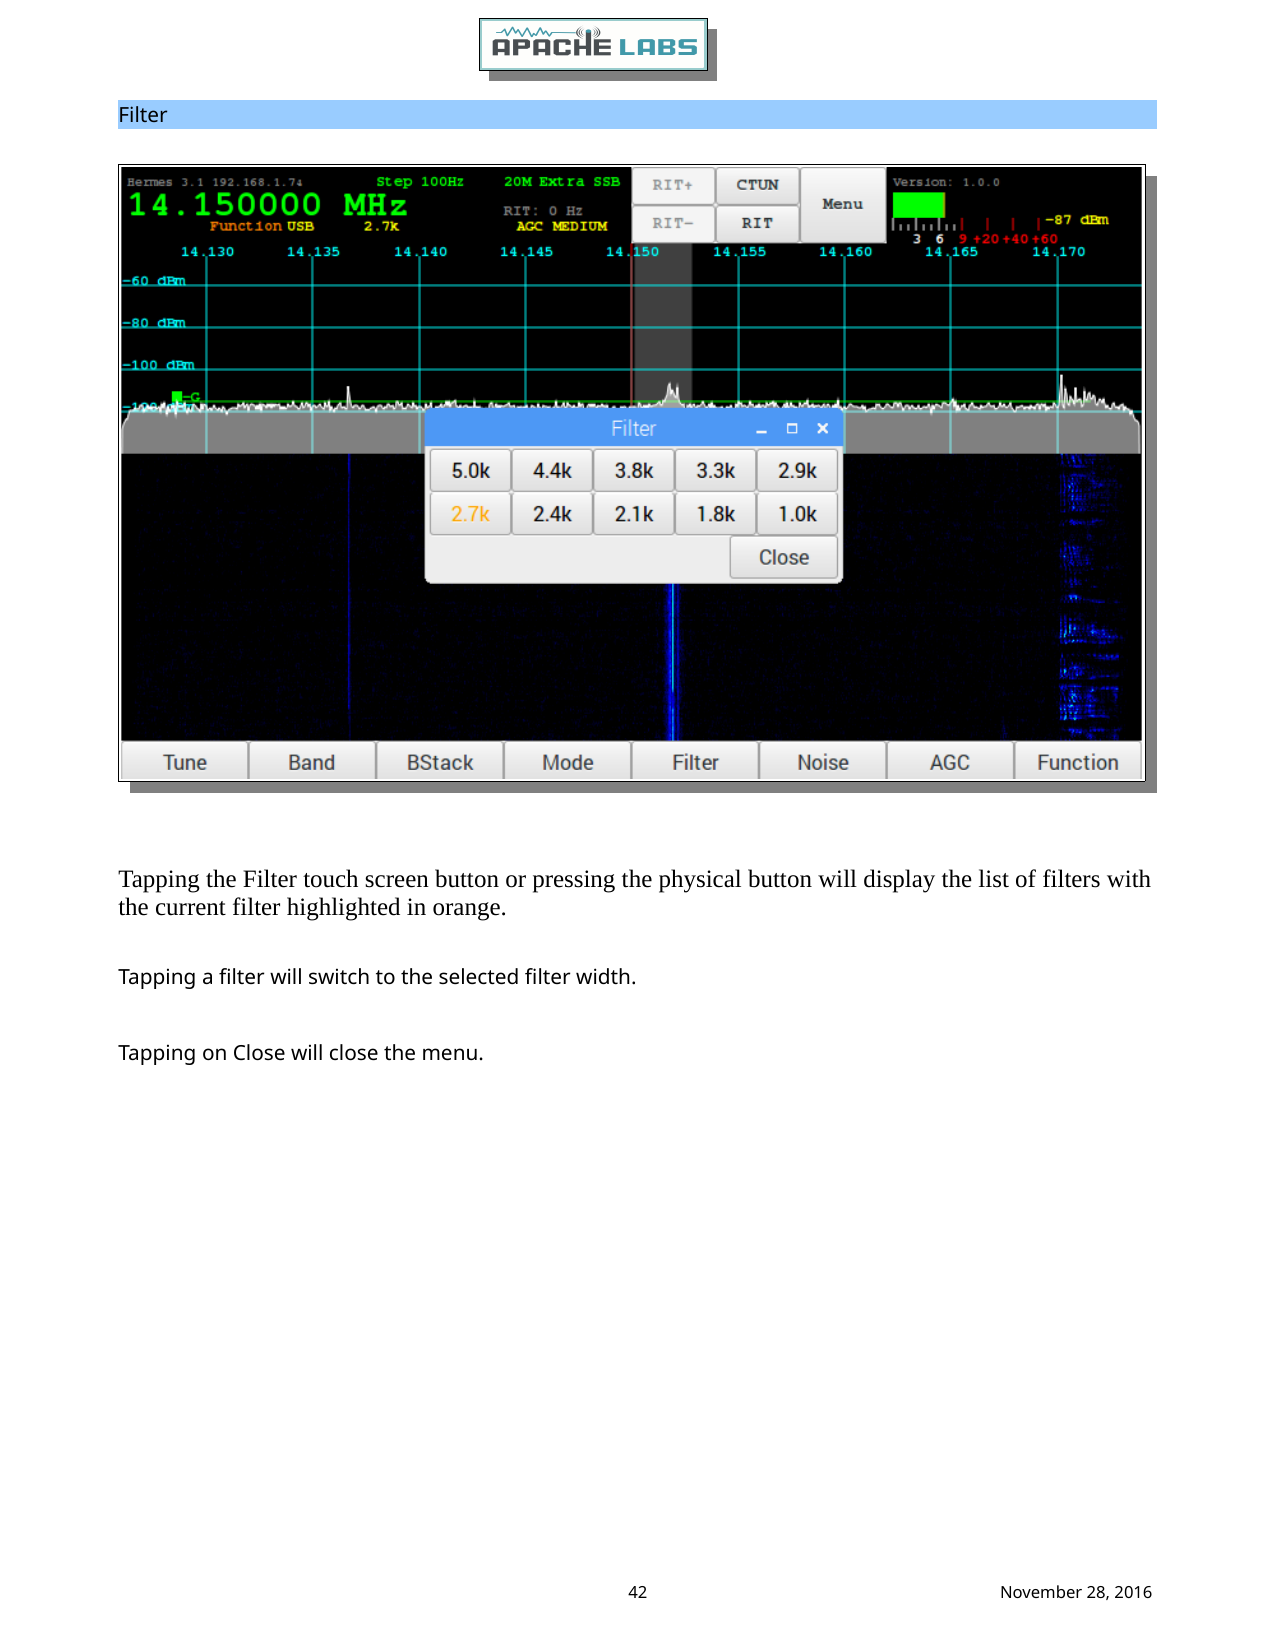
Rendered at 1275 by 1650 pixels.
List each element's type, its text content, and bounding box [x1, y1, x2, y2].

picture [121, 167, 1142, 779]
picture [482, 21, 704, 68]
text Tapping the Filter touch screen button or pressing the physical button will display the list of filters with the current filter highlighted in orange. [118, 864, 1157, 921]
text Tapping a filter will switch to the selected filter width. [118, 962, 1157, 991]
subtitle Filter [118, 100, 1157, 129]
text Tapping on Close will close the menu. [118, 1038, 1157, 1067]
